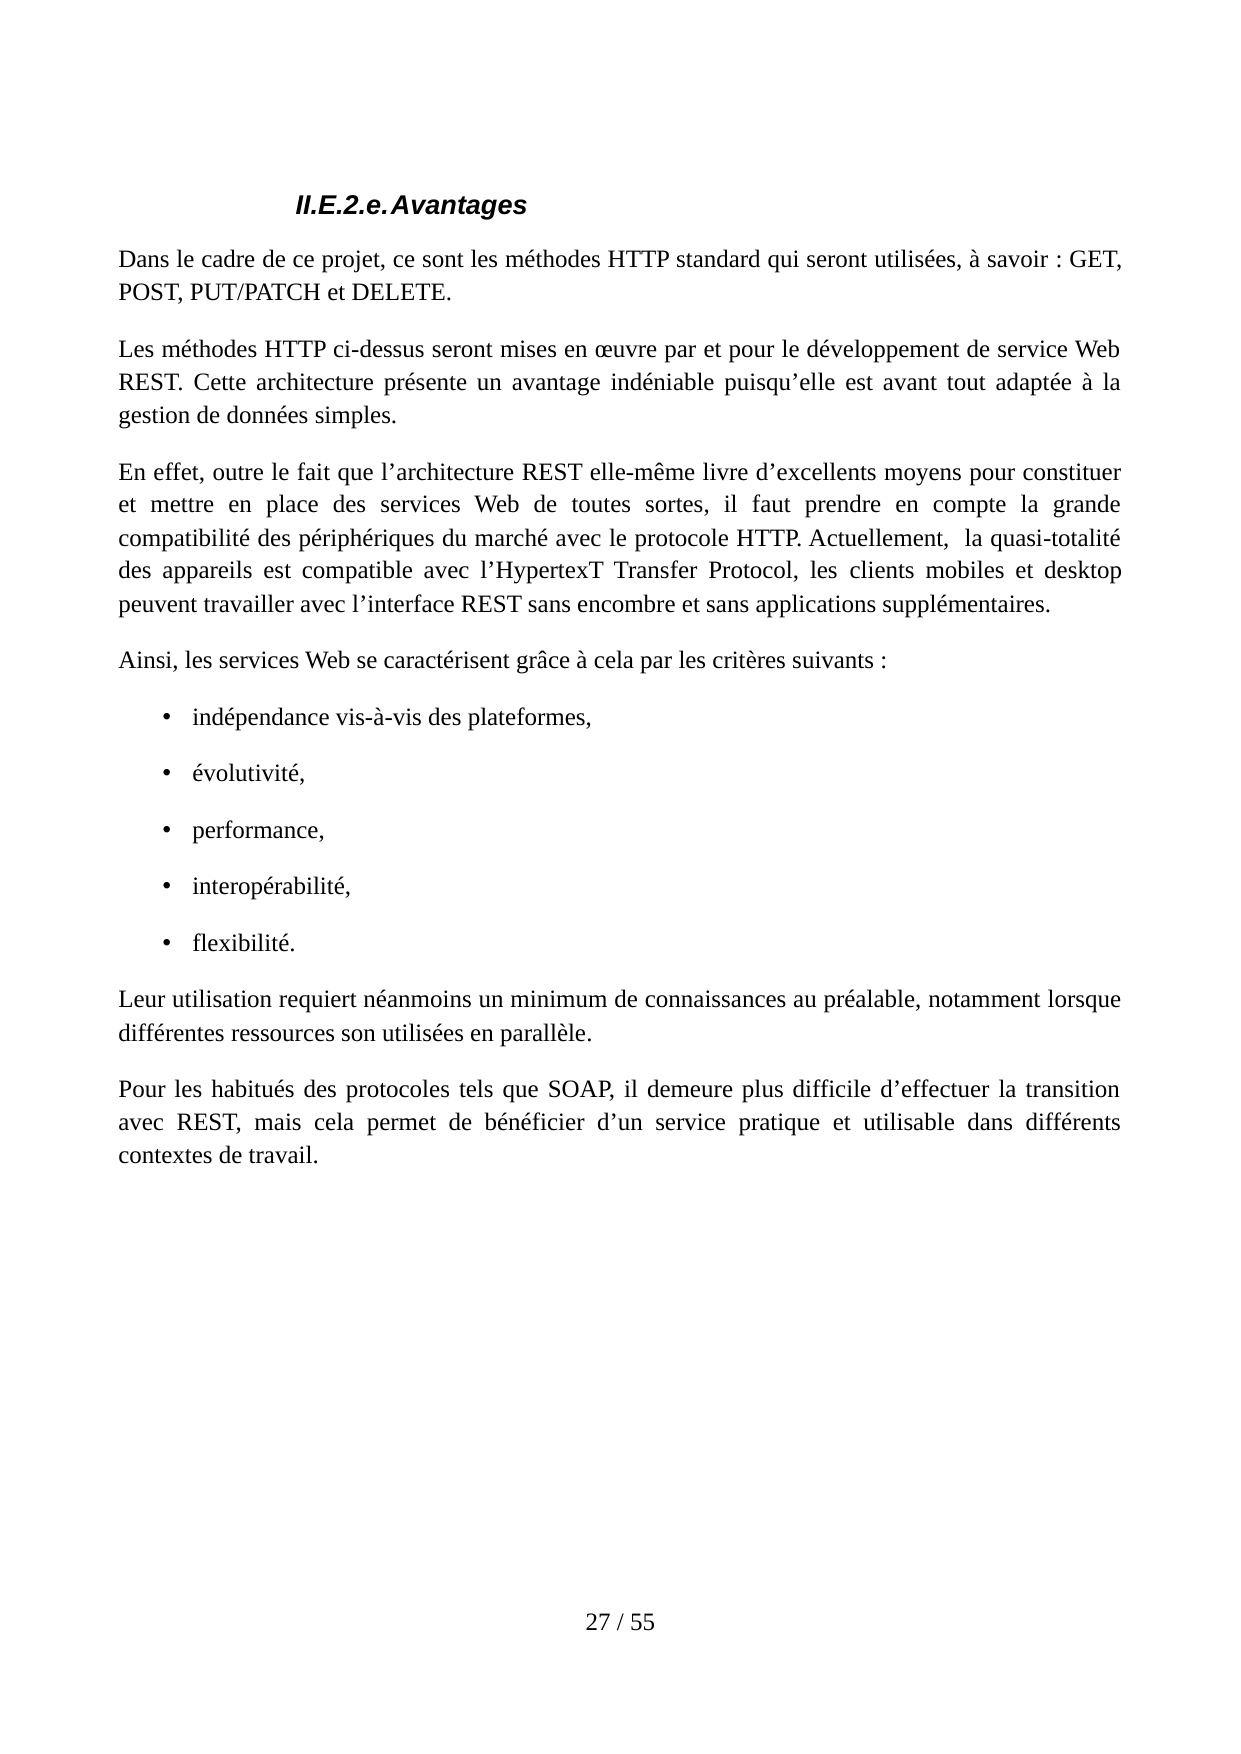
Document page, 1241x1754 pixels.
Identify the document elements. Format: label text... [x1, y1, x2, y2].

list flexibilité. [162, 928, 1122, 957]
text Pour les habitués des protocoles tels que SOAP, il demeure plus difficile d’effectuer la transition avec REST, mais cela permet de bénéficier d’un service pratique et utilisable dans différents contextes de travail. [118, 1074, 1122, 1169]
list indépendance vis-à-vis des plateformes, [162, 702, 1122, 731]
text En effet, outre le fait que l’architecture REST elle-même livre d’excellents moyens pour constituer et mettre en place des services Web de toutes sortes, il faut prendre en compte la grande compatibilité des périphériques du marché avec le protocole HTTP. Actuellement, la quasi-totalité des appareils est compatible avec l’HypertexT Transfer Protocol, les clients mobiles et desktop peuvent travailler avec l’interface REST sans encombre et sans applications supplémentaires. [118, 457, 1122, 617]
text Dans le cadre de ce projet, ce sont les méthodes HTTP standard qui seront utilisées, à savoir : GET, POST, PUT/PATCH et DELETE. [118, 244, 1122, 306]
text Ainsi, les services Web se caractérisent grâce à cela par les critères suivants : [118, 645, 1122, 674]
list performance, [162, 815, 1122, 844]
list interopérabilité, [162, 871, 1122, 900]
list évolutivité, [162, 758, 1122, 787]
text Leur utilisation requiert néanmoins un minimum de connaissances au préalable, notamment lorsque différentes ressources son utilisées en parallèle. [118, 984, 1122, 1046]
subtitle Avantages [118, 189, 1122, 220]
text Les méthodes HTTP ci-dessus seront mises en œuvre par et pour le développement de service Web REST. Cette architecture présente un avantage indéniable puisqu’elle est avant tout adaptée à la gestion de données simples. [118, 334, 1122, 429]
